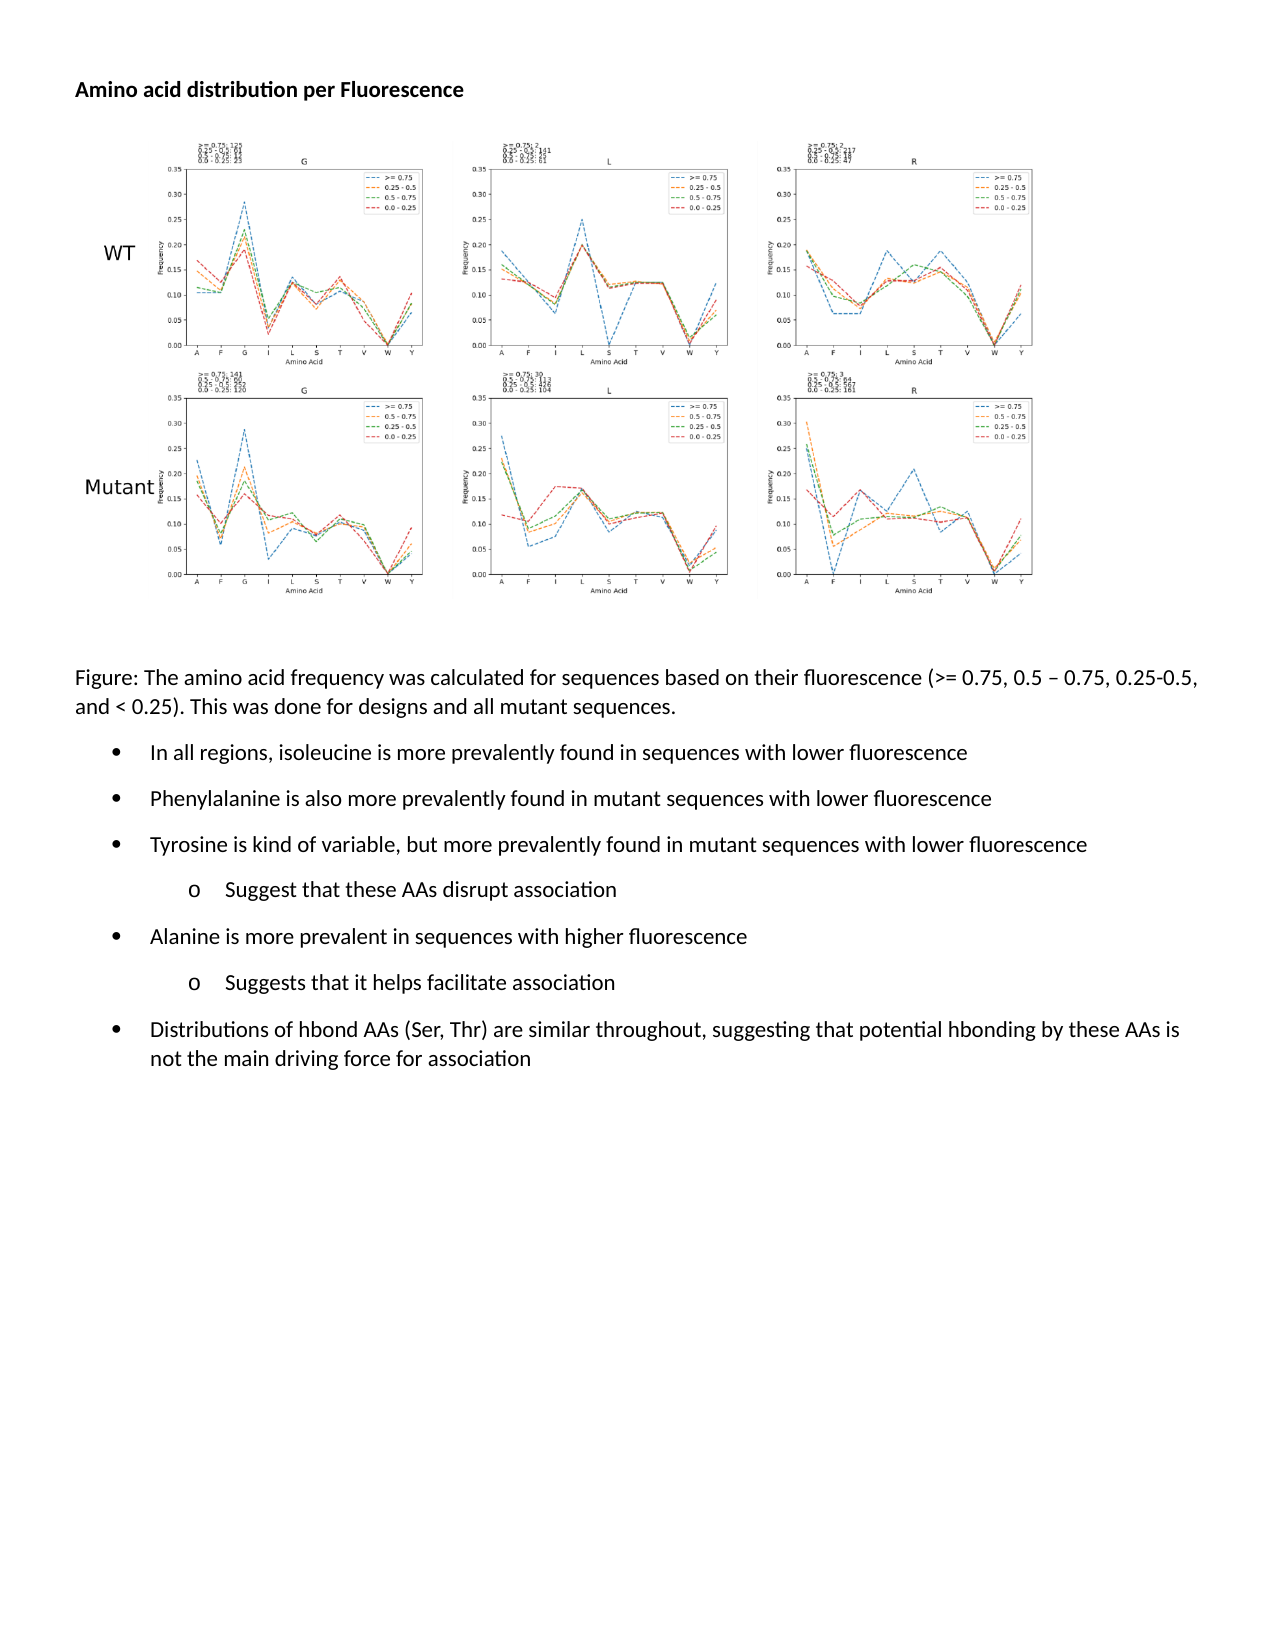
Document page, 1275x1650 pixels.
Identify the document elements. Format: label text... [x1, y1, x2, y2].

picture [86, 141, 1062, 599]
text Amino acid distribution per Fluorescence [75, 75, 1200, 103]
list Suggest that these AAs disrupt association [187, 875, 1200, 904]
list Alanine is more prevalent in sequences with higher fluorescence [112, 922, 1200, 950]
text Figure: The amino acid frequency was calculated for sequences based on their fluorescence (>= 0.75, 0.5 – 0.75, 0.25-0.5, and < 0.25). This was done for designs and all mutant sequences. [75, 663, 1200, 721]
list Phenylalanine is also more prevalently found in mutant sequences with lower fluorescence [112, 784, 1200, 812]
list In all regions, isoleucine is more prevalently found in sequences with lower fluorescence [112, 738, 1200, 766]
list Suggests that it helps facilitate association [187, 968, 1200, 997]
list Tyrosine is kind of variable, but more prevalently found in mutant sequences with lower fluorescence [112, 830, 1200, 858]
list Distributions of hbond AAs (Ser, Thr) are similar throughout, suggesting that potential hbonding by these AAs is not the main driving force for association [112, 1015, 1200, 1072]
